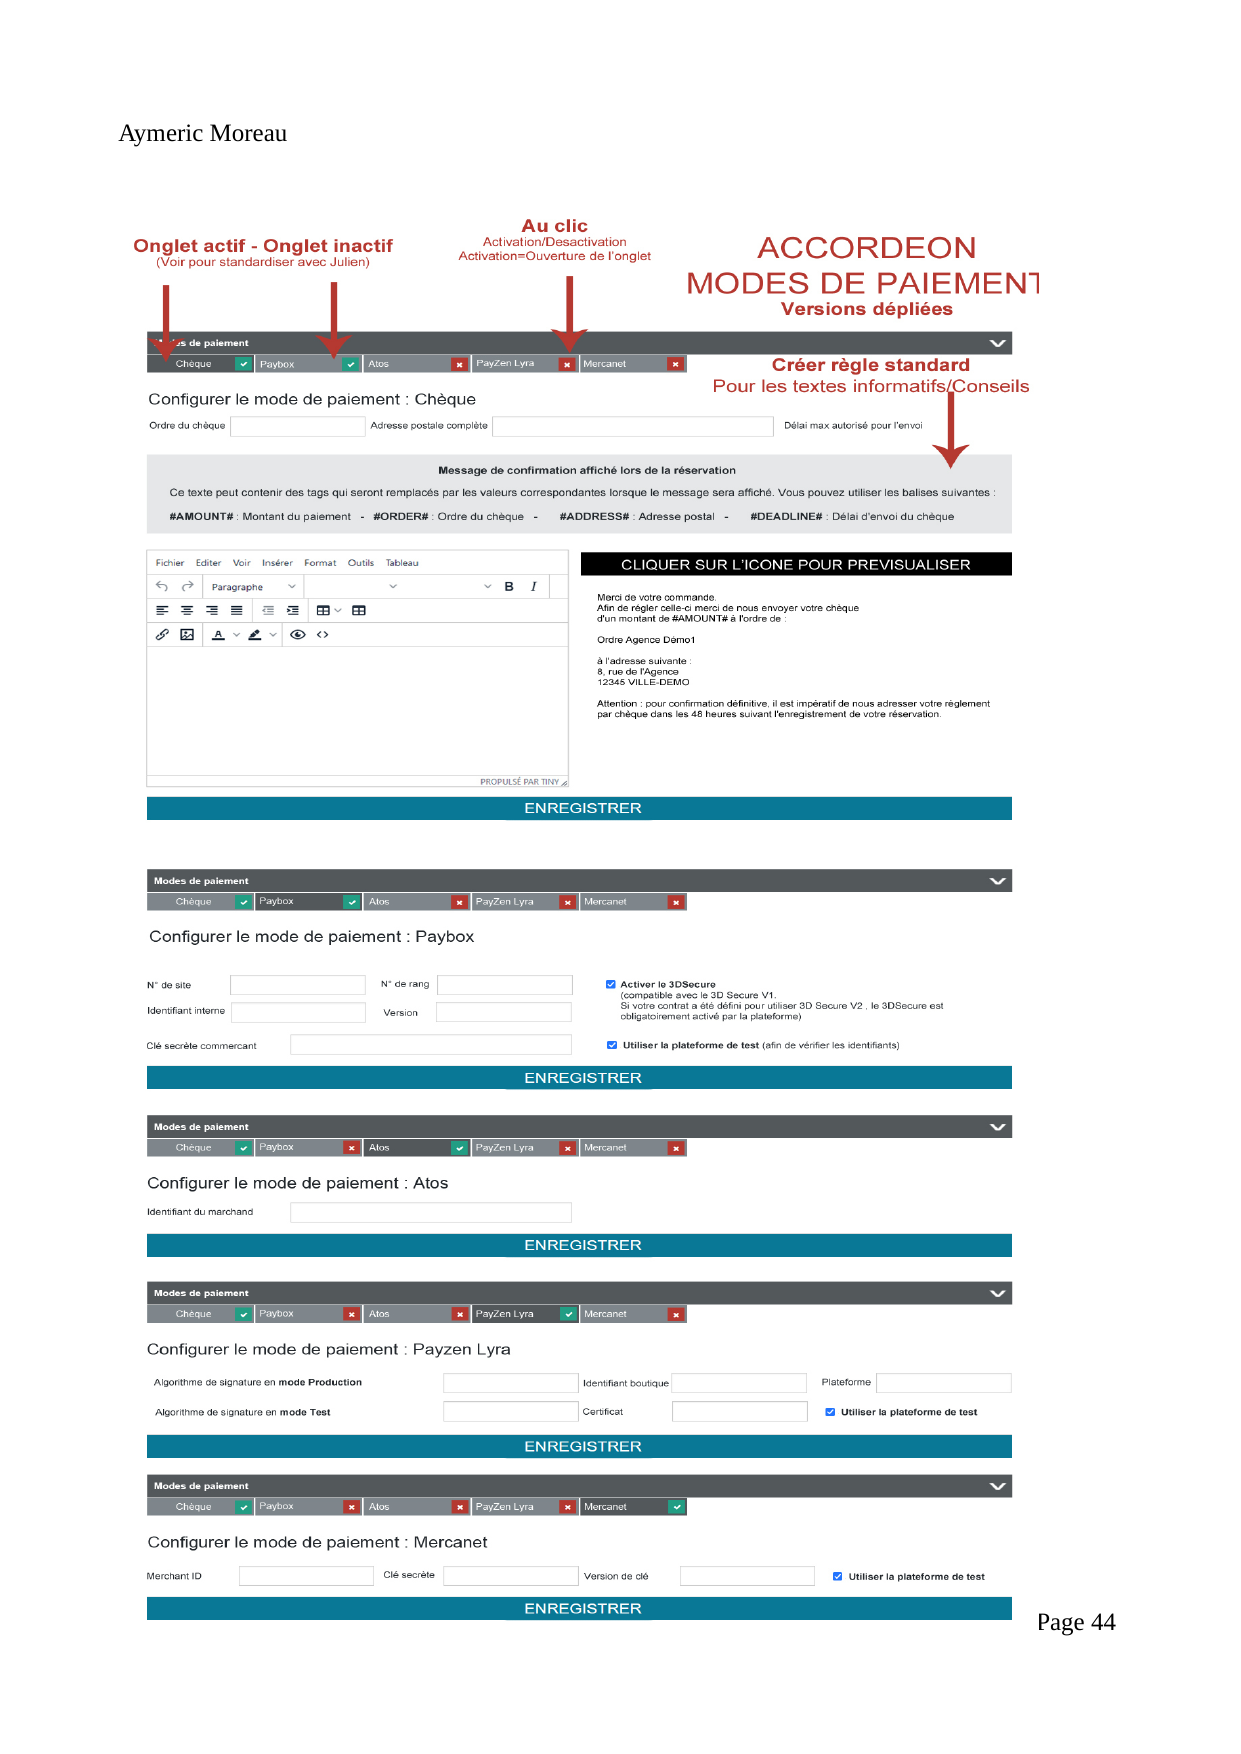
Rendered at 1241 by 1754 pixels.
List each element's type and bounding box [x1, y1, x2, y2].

picture [118, 176, 1039, 1641]
